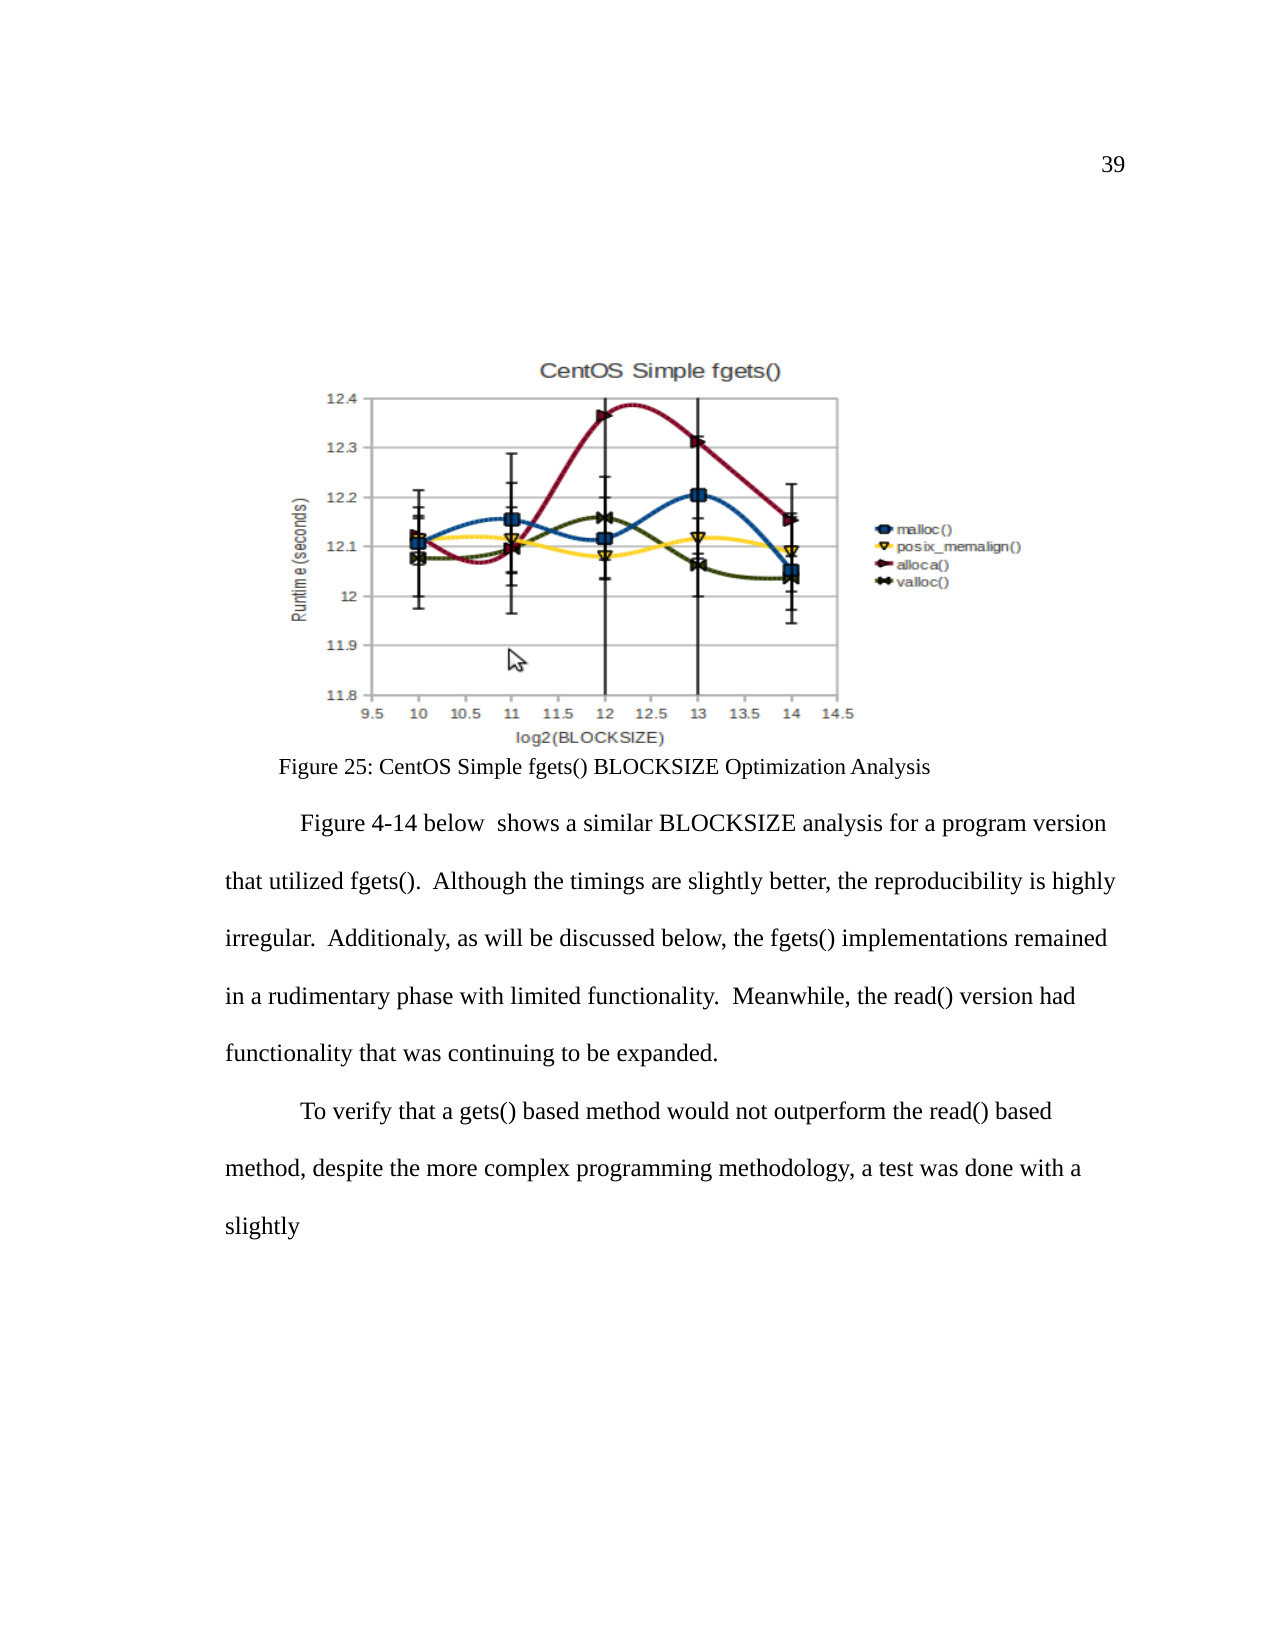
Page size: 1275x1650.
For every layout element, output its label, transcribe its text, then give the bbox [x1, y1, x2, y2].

picture [278, 356, 1035, 754]
text To verify that a gets() based method would not outperform the read() based method, despite the more complex programming methodology, a test was done with a slightly [225, 1096, 1125, 1239]
text Figure 25: CentOS Simple fgets() BLOCKSIZE Optimization Analysis [278, 754, 1034, 779]
text Figure 4-14 below shows a similar BLOCKSIZE analysis for a program version that utilized fgets(). Although the timings are slightly better, the reproducibility is highly irregular. Additionaly, as will be discussed below, the fgets() implementations remained in a rudimentary phase with limited functionality. Meanwhile, the read() version had functionality that was continuing to be expanded. [225, 330, 1125, 1067]
